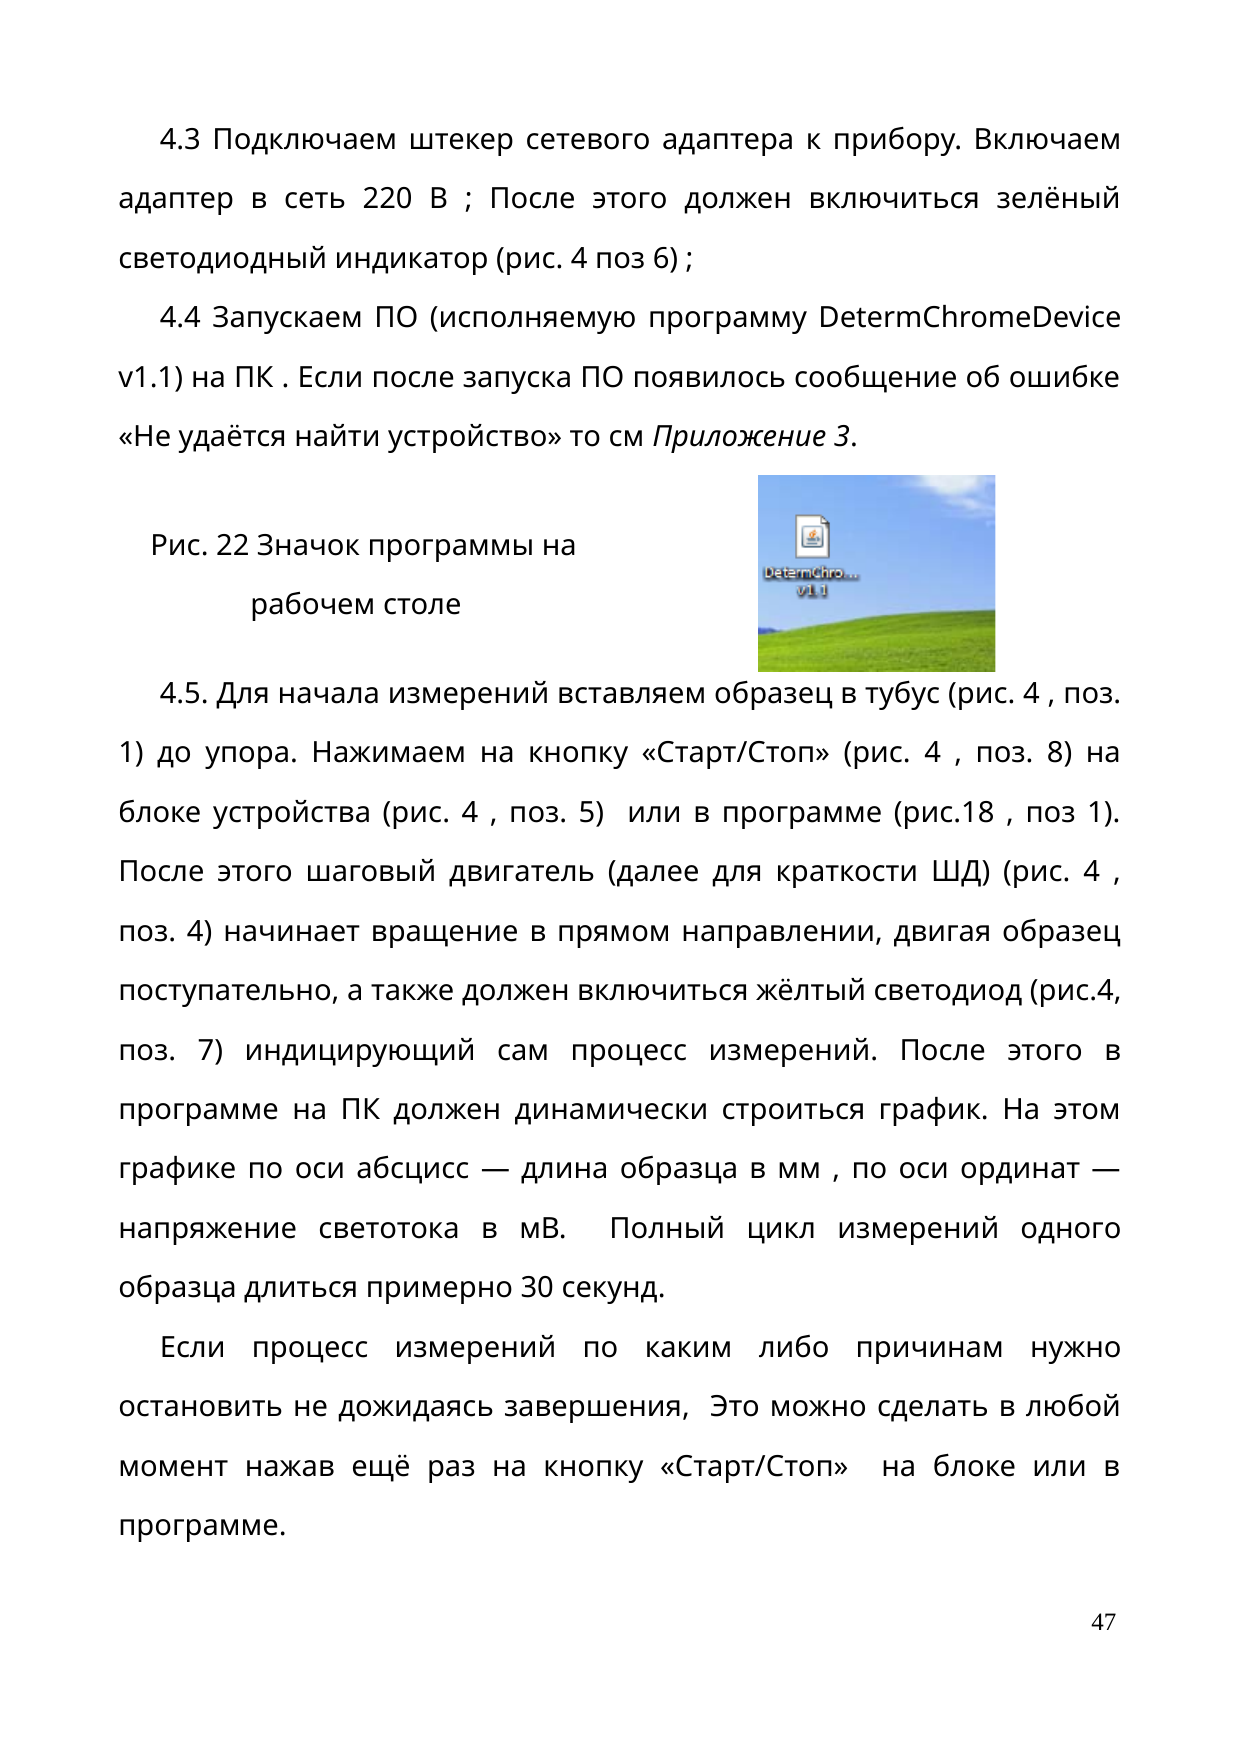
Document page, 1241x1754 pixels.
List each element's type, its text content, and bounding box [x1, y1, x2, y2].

text 4.5. Для начала измерений вставляем образец в тубус (рис. 4 , поз. 1) до упора. Нажимаем на кнопку «Старт/Стоп» (рис. 4 , поз. 8) на блоке устройства (рис. 4 , поз. 5) или в программе (рис.18 , поз 1). После этого шаговый двигатель (далее для краткости ШД) (рис. 4 , поз. 4) начинает вращение в прямом направлении, двигая образец поступательно, а также должен включиться жёлтый светодиод (рис.4, поз. 7) индицирующий сам процесс измерений. После этого в программе на ПК должен динамически строиться график. На этом графике по оси абсцисс — длина образца в мм , по оси ординат — напряжение светотока в мВ. Полный цикл измерений одного образца длиться примерно 30 секунд. [118, 672, 1122, 1306]
picture [758, 475, 996, 672]
text 4.4 Запускаем ПО (исполняемую программу DetermChromeDevice v1.1) на ПК . Если после запуска ПО появилось сообщение об ошибке «Не удаётся найти устройство» то см Приложение 3. [118, 297, 1122, 455]
table_header Рис. 22 Значок программы на рабочем столе [107, 475, 620, 672]
table_header [996, 475, 1133, 672]
text 4.3 Подключаем штекер сетевого адаптера к прибору. Включаем адаптер в сеть 220 В ; После этого должен включиться зелёный светодиодный индикатор (рис. 4 поз 6) ; [118, 118, 1122, 277]
table_header [620, 475, 758, 672]
text Если процесс измерений по каким либо причинам нужно остановить не дожидаясь завершения, Это можно сделать в любой момент нажав ещё раз на кнопку «Старт/Стоп» на блоке или в программе. [118, 1326, 1122, 1544]
